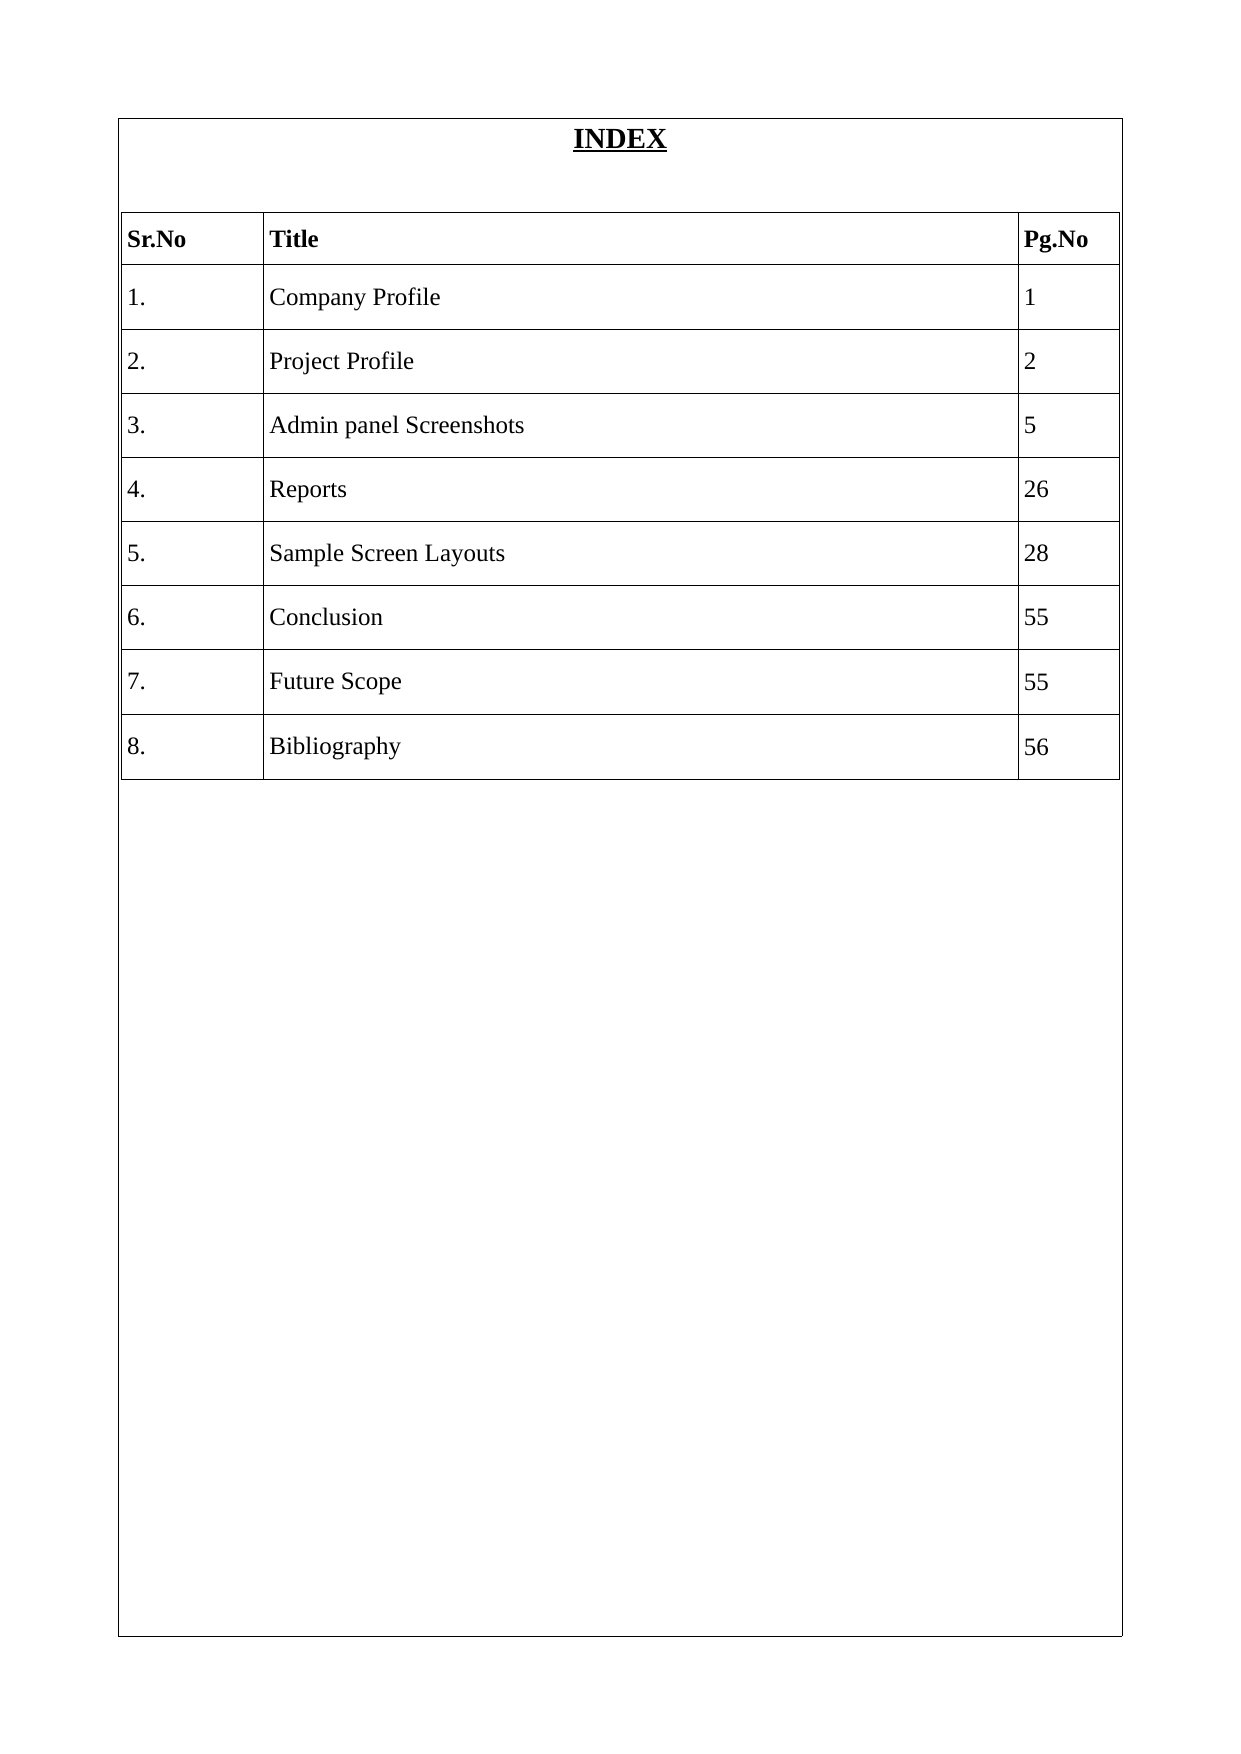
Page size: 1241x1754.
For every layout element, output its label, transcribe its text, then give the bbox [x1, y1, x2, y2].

table_cell Future Scope [264, 650, 1018, 714]
table_cell 4. [122, 458, 263, 521]
table_header Title [264, 213, 1018, 264]
table_cell 1 [1019, 265, 1119, 328]
table_cell 55 [1019, 586, 1119, 649]
table_header Pg.No [1019, 213, 1119, 264]
table_cell Company Profile [264, 265, 1018, 328]
table_cell 2. [122, 330, 263, 392]
table_cell 56 [1019, 715, 1119, 779]
table_cell Bibliography [264, 715, 1018, 779]
table_cell 2 [1019, 330, 1119, 392]
table_cell 7. [122, 650, 263, 714]
table_cell 28 [1019, 522, 1119, 585]
table_cell 55 [1019, 650, 1119, 714]
table_cell 5. [122, 522, 263, 585]
table_header Sr.No [122, 213, 263, 264]
table_cell Sample Screen Layouts [264, 522, 1018, 585]
table_cell 1. [122, 265, 263, 328]
table_cell Reports [264, 458, 1018, 521]
table_cell 3. [122, 394, 263, 457]
table_cell 8. [122, 715, 263, 779]
text INDEX [121, 121, 1119, 155]
table_cell Conclusion [264, 586, 1018, 649]
table_cell 6. [122, 586, 263, 649]
table_cell Project Profile [264, 330, 1018, 392]
table_cell 5 [1019, 394, 1119, 457]
table_cell 26 [1019, 458, 1119, 521]
table_cell Admin panel Screenshots [264, 394, 1018, 457]
